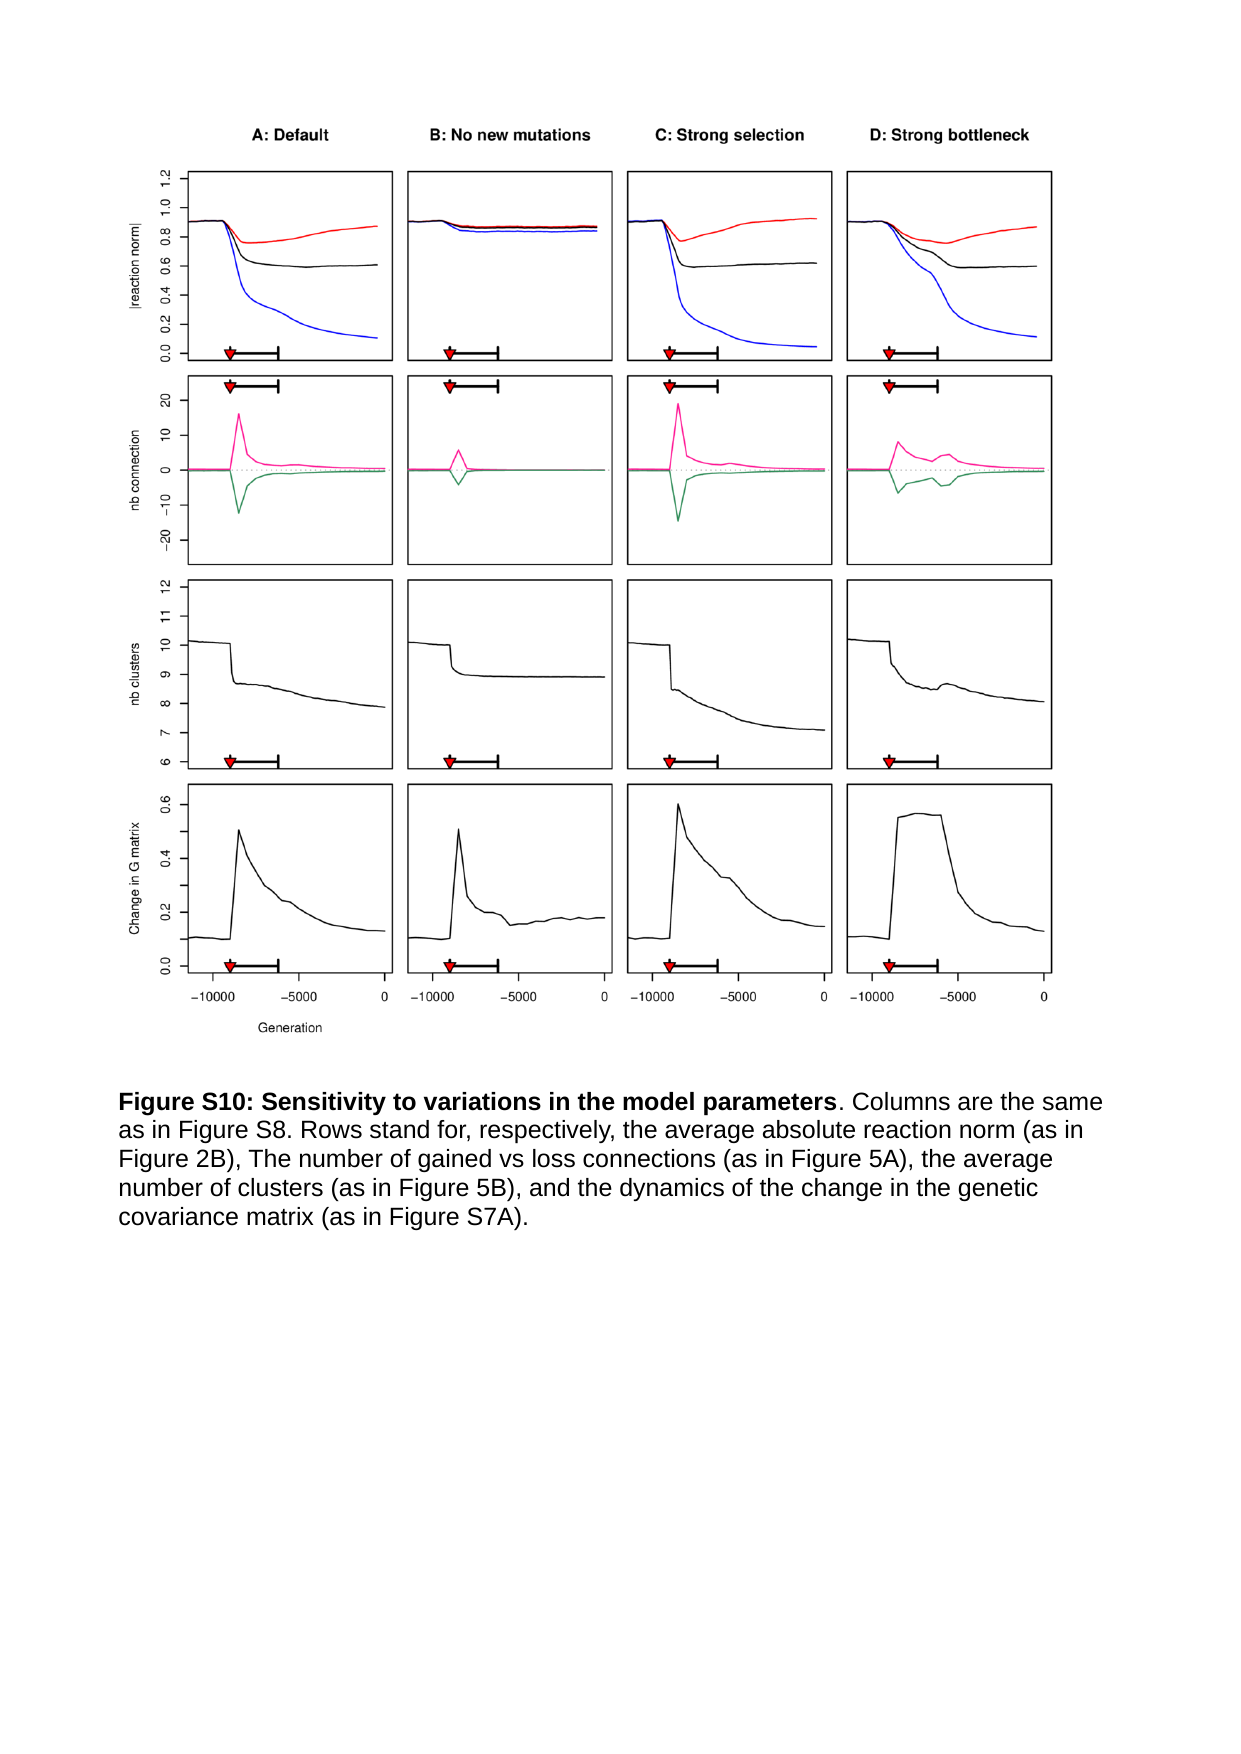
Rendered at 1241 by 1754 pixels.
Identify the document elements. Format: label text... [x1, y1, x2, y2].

text Figure S10: Sensitivity to variations in the model parameters. Columns are the same as in Figure S8. Rows stand for, respectively, the average absolute reaction norm (as in Figure 2B), The number of gained vs loss connections (as in Figure 5A), the average number of clusters (as in Figure 5B), and the dynamics of the change in the genetic covariance matrix (as in Figure S7A). [118, 1086, 1122, 1230]
picture [118, 118, 1059, 1058]
